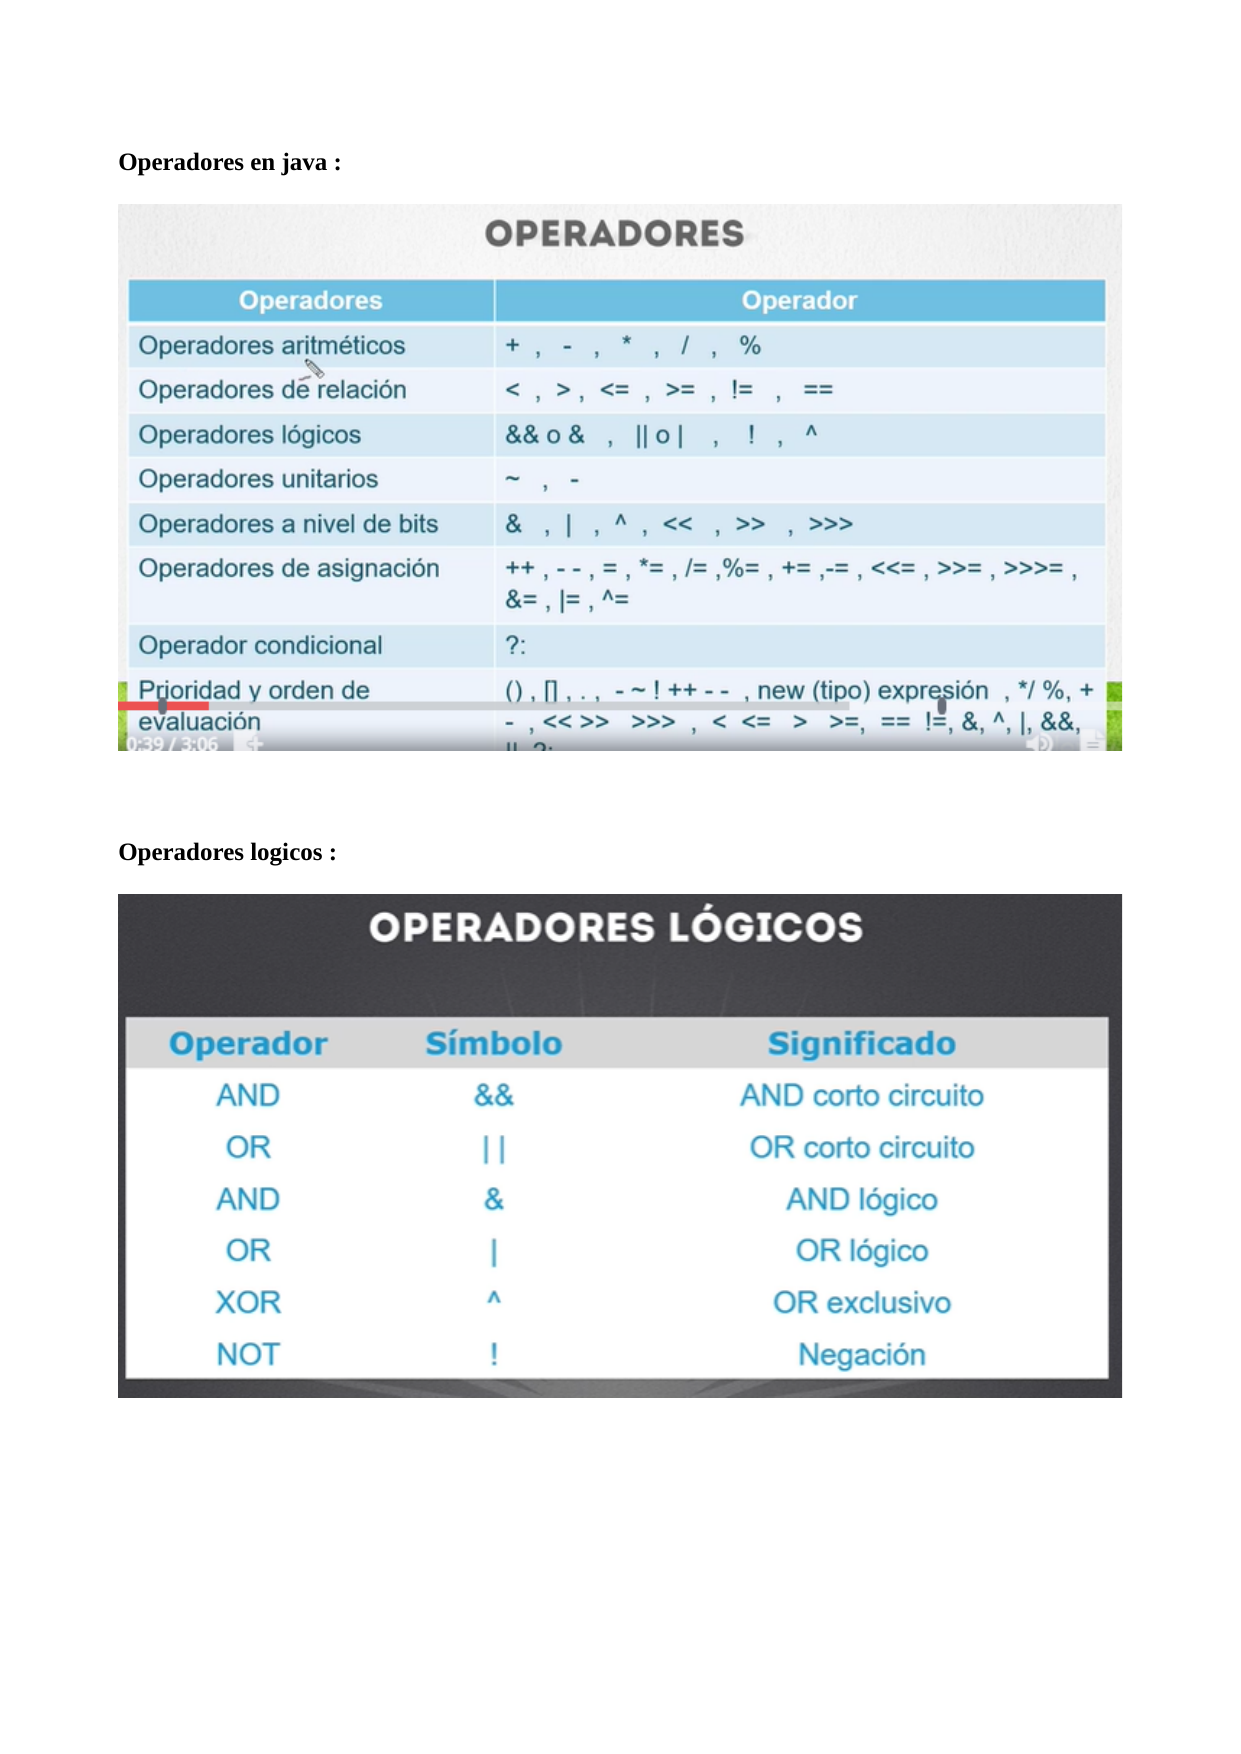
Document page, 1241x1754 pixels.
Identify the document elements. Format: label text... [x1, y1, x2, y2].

picture [118, 894, 1123, 1398]
picture [118, 204, 1123, 751]
text Operadores en java : [118, 147, 1122, 176]
text Operadores logicos : [118, 837, 1122, 865]
